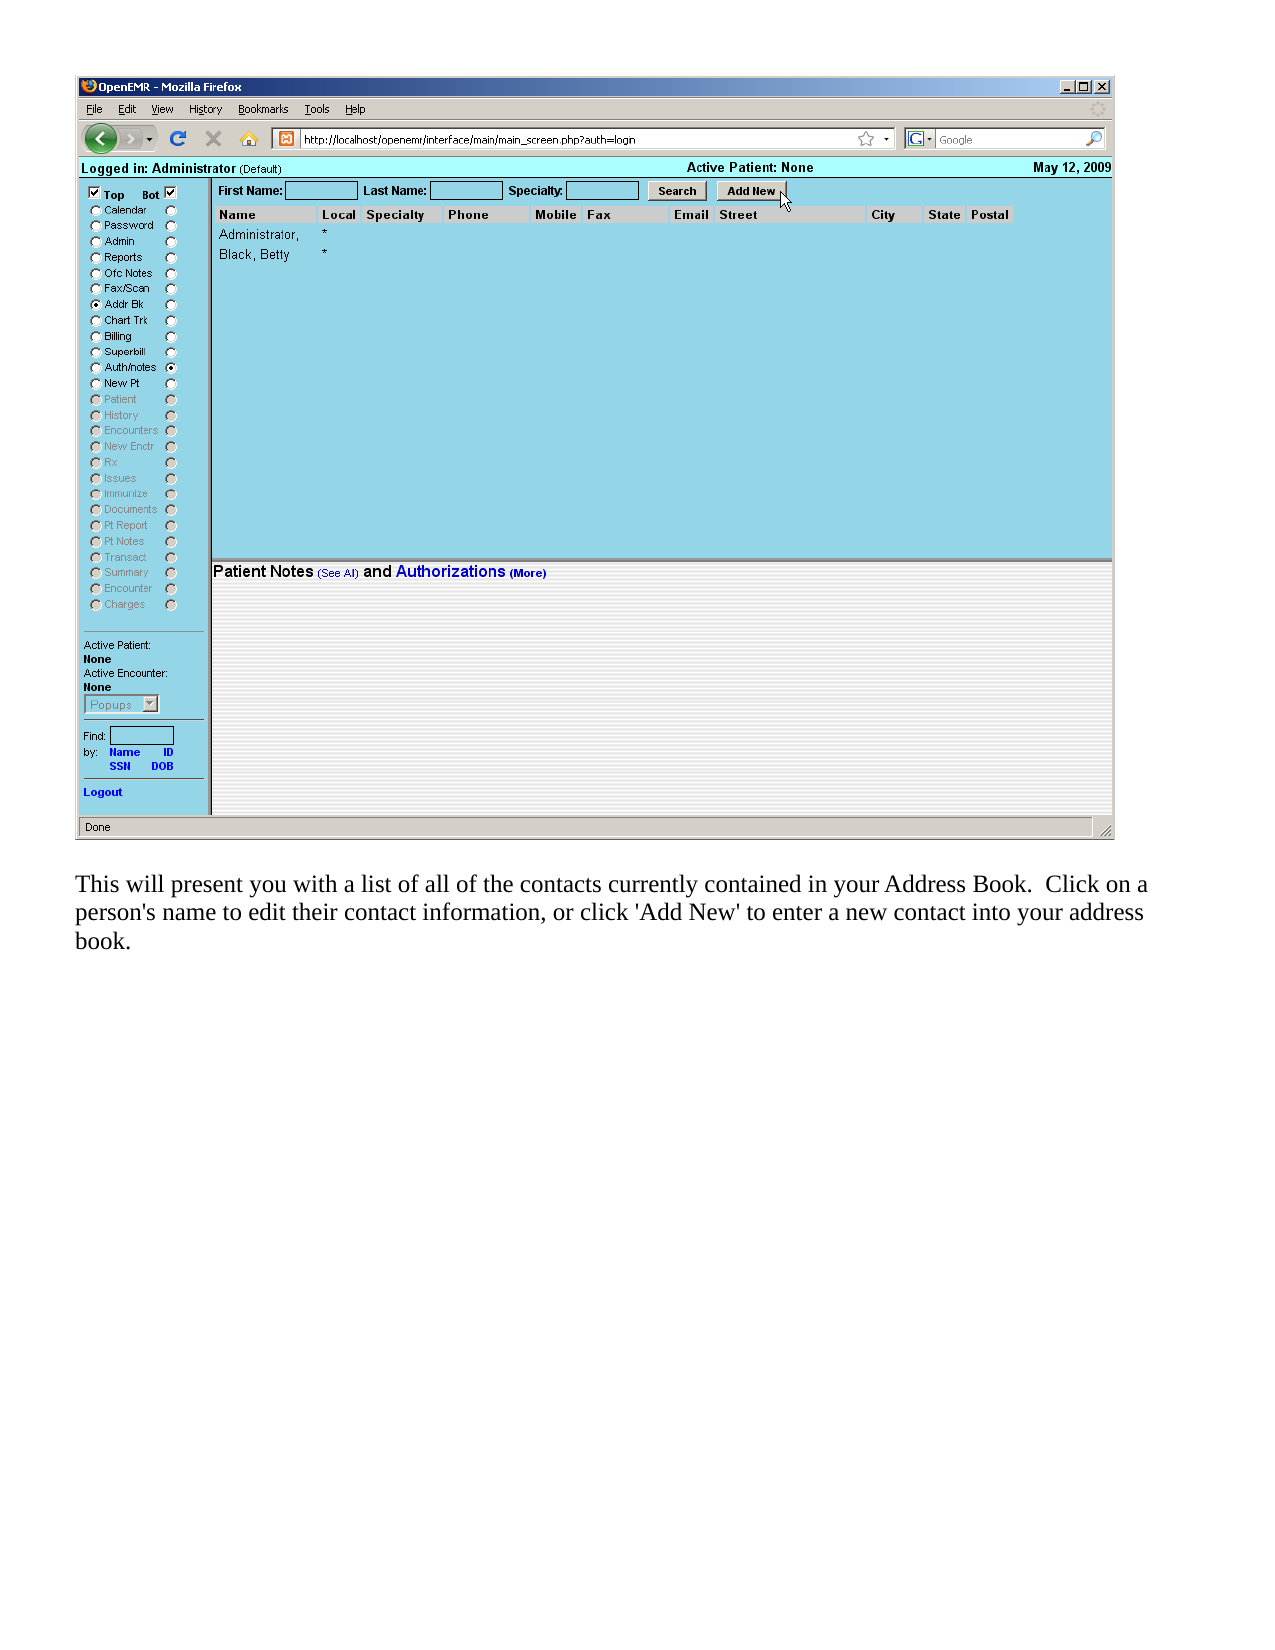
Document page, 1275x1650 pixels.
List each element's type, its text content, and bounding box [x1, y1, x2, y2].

picture [75, 75, 1115, 840]
text This will present you with a list of all of the contacts currently contained in your Address Book. Click on a person's name to edit their contact information, or click 'Add New' to enter a new contact into your address book. [75, 869, 1200, 955]
